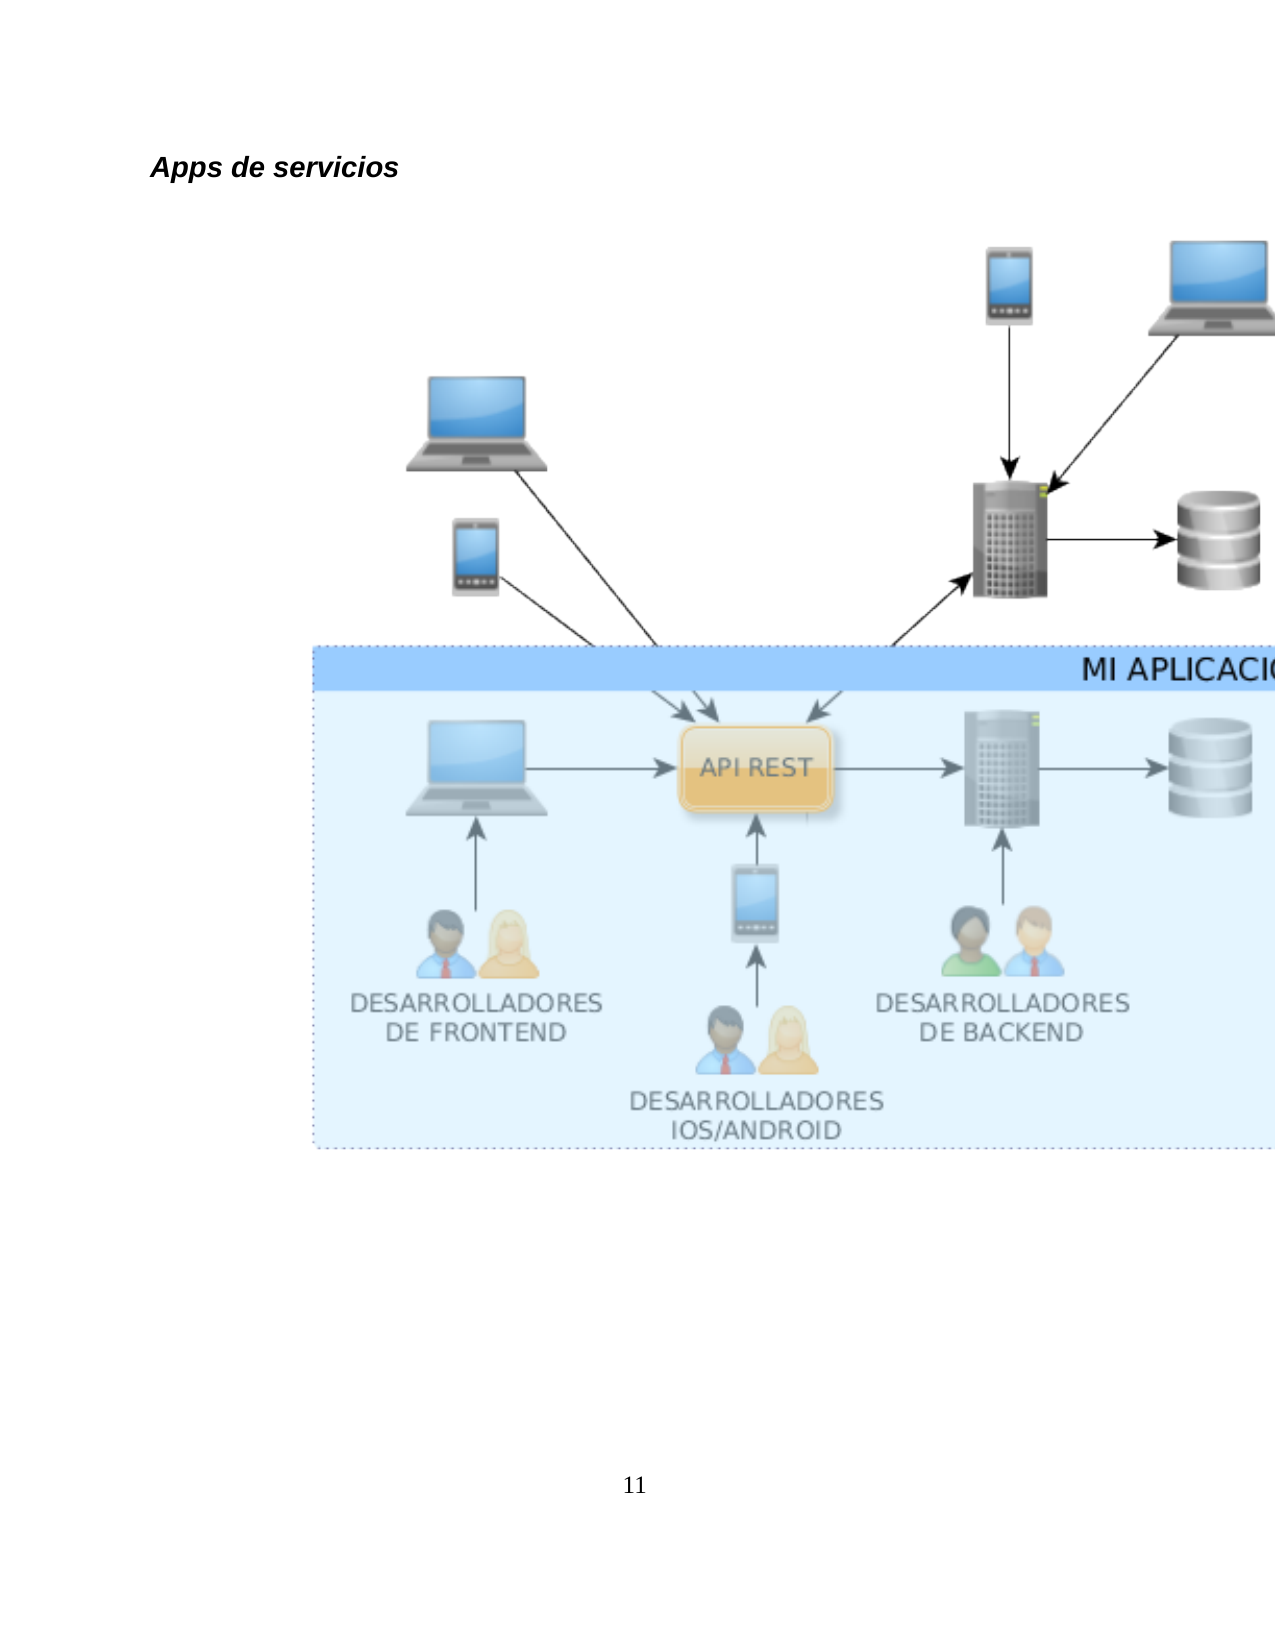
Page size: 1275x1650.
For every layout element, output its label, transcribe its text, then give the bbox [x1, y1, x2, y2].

subtitle Apps de servicios [150, 150, 1125, 183]
picture [150, 196, 1275, 1196]
